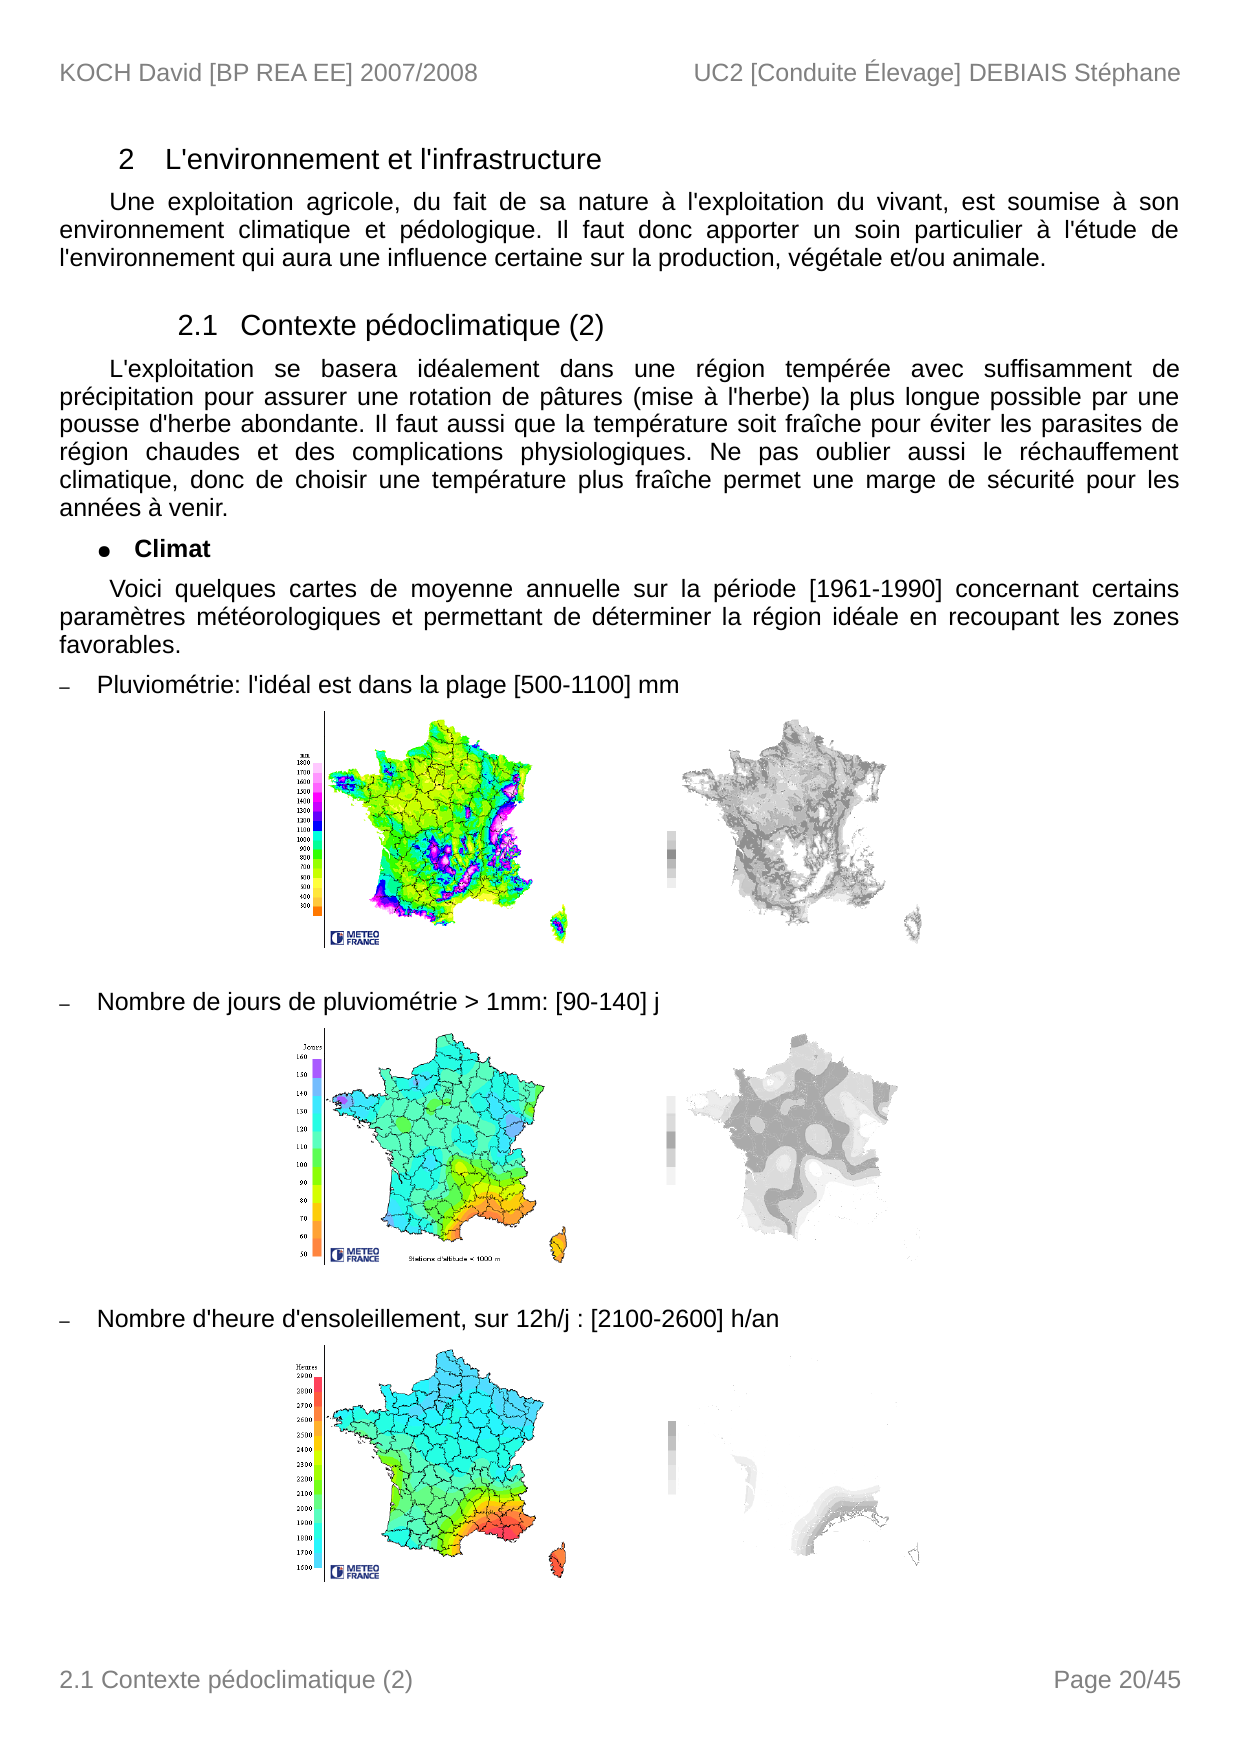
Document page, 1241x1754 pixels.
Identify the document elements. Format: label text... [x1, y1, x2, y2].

text Une exploitation agricole, du fait de sa nature à l'exploitation du vivant, est soumise à son environnement climatique et pédologique. Il faut donc apporter un soin particulier à l'étude de l'environnement qui aura une influence certaine sur la production, végétale et/ou animale. [59, 188, 1181, 272]
list Nombre de jours de pluviométrie > 1mm: [90-140] j [59, 988, 1181, 1016]
picture [295, 1028, 570, 1265]
text Voici quelques cartes de moyenne annuelle sur la période [1961-1990] concernant certains paramètres météorologiques et permettant de déterminer la région idéale en recoupant les zones favorables. [59, 575, 1181, 659]
subtitle Contexte pédoclimatique (2) [59, 309, 1181, 342]
list Pluviométrie: l'idéal est dans la plage [500-1100] mm [59, 671, 1181, 699]
picture [295, 711, 570, 948]
subtitle L'environnement et l'infrastructure [59, 143, 1181, 176]
picture [649, 711, 924, 948]
list Nombre d'heure d'ensoleillement, sur 12h/j : [2100-2600] h/an [59, 1305, 1181, 1333]
picture [649, 1028, 924, 1265]
text L'exploitation se basera idéalement dans une région tempérée avec suffisamment de précipitation pour assurer une rotation de pâtures (mise à l'herbe) la plus longue possible par une pousse d'herbe abondante. Il faut aussi que la température soit fraîche pour éviter les parasites de région chaudes et des complications physiologiques. Ne pas oublier aussi le réchauffement climatique, donc de choisir une température plus fraîche permet une marge de sécurité pour les années à venir. [59, 354, 1181, 522]
picture [295, 1345, 570, 1582]
picture [649, 1345, 924, 1582]
list Climat [97, 534, 1181, 562]
